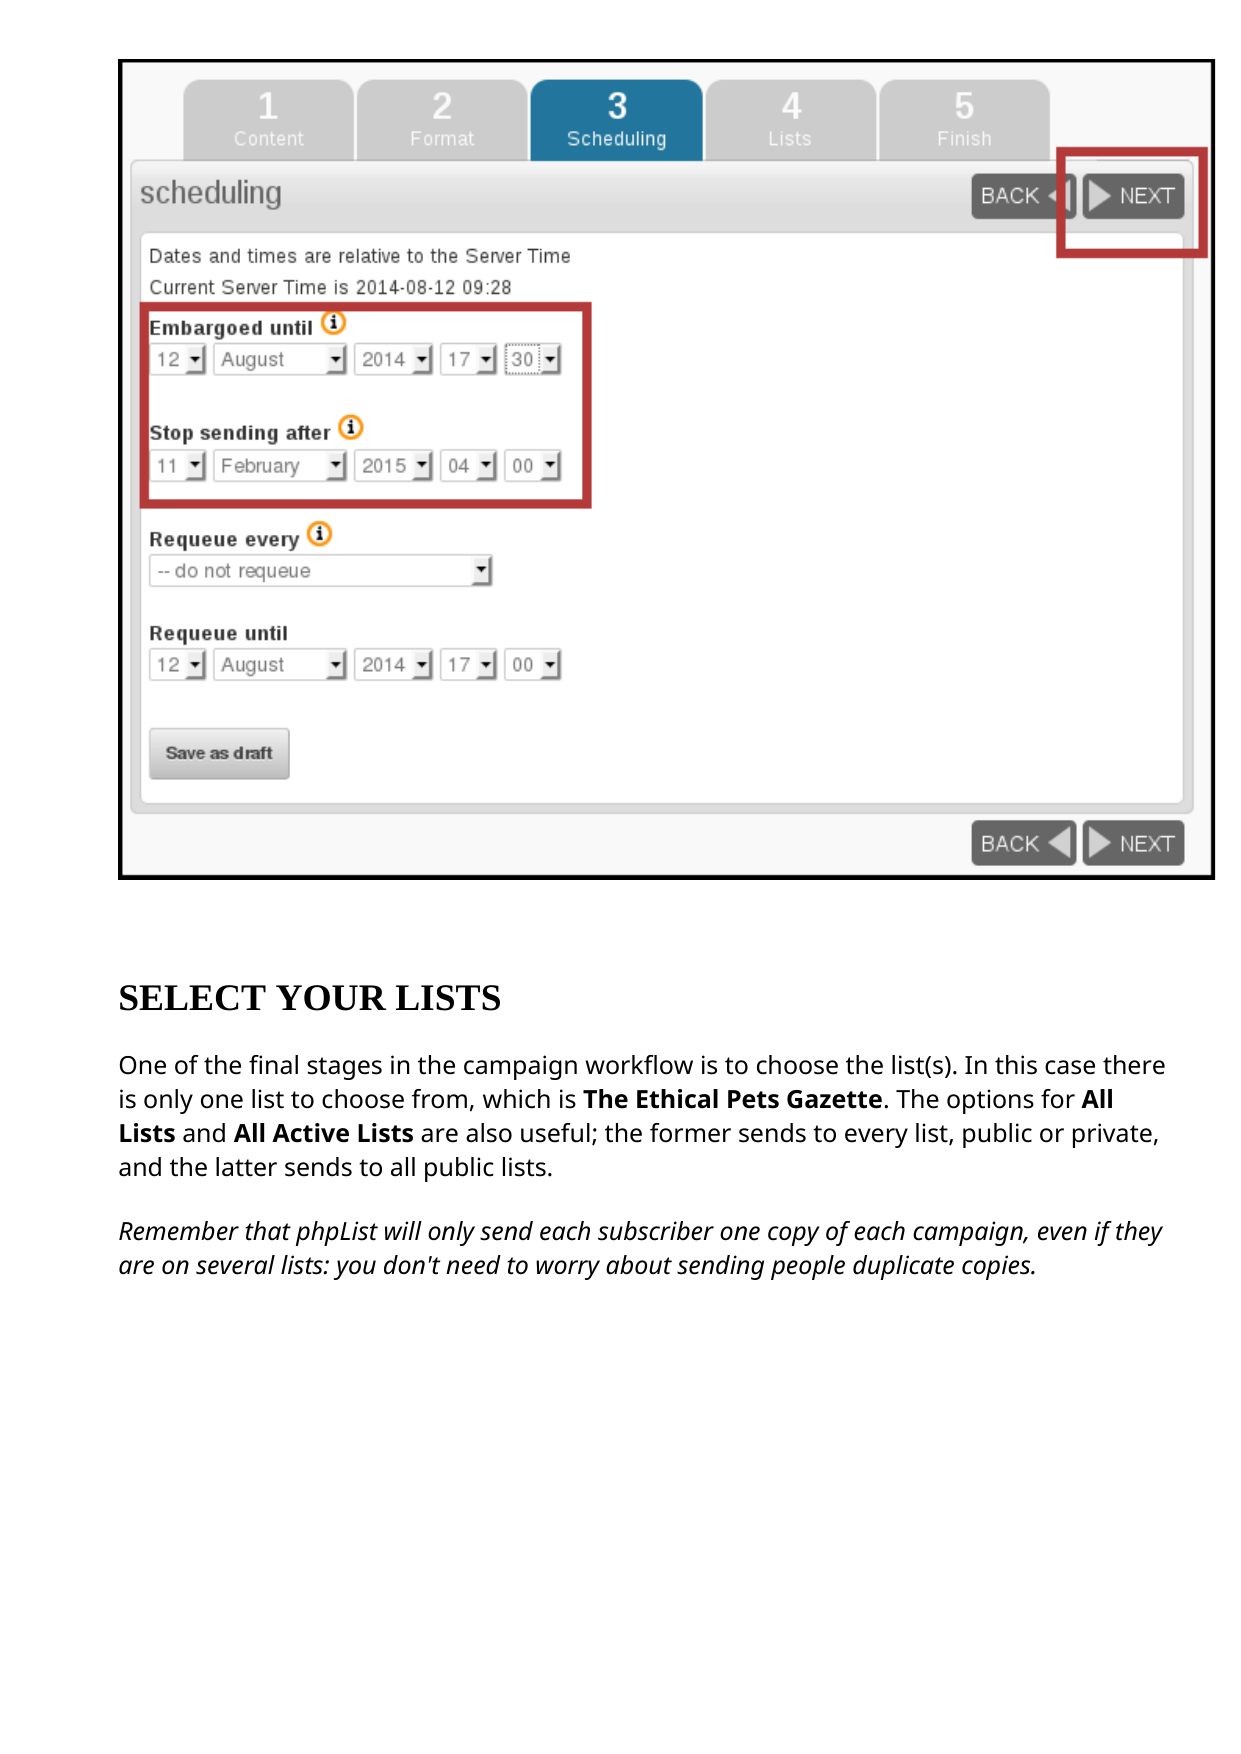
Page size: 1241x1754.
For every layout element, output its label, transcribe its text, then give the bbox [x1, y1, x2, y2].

text One of the final stages in the campaign workflow is to choose the list(s). In this case there is only one list to choose from, which is The Ethical Pets Gazette. The options for All Lists and All Active Lists are also useful; the former sends to every list, public or private, and the latter sends to all public lists. [118, 1048, 1181, 1184]
subtitle Select your lists [118, 975, 1181, 1018]
text Remember that phpList will only send each subscriber one copy of each campaign, even if they are on several lists: you don't need to worry about sending people duplicate copies. [118, 1213, 1181, 1282]
picture [118, 59, 1216, 880]
